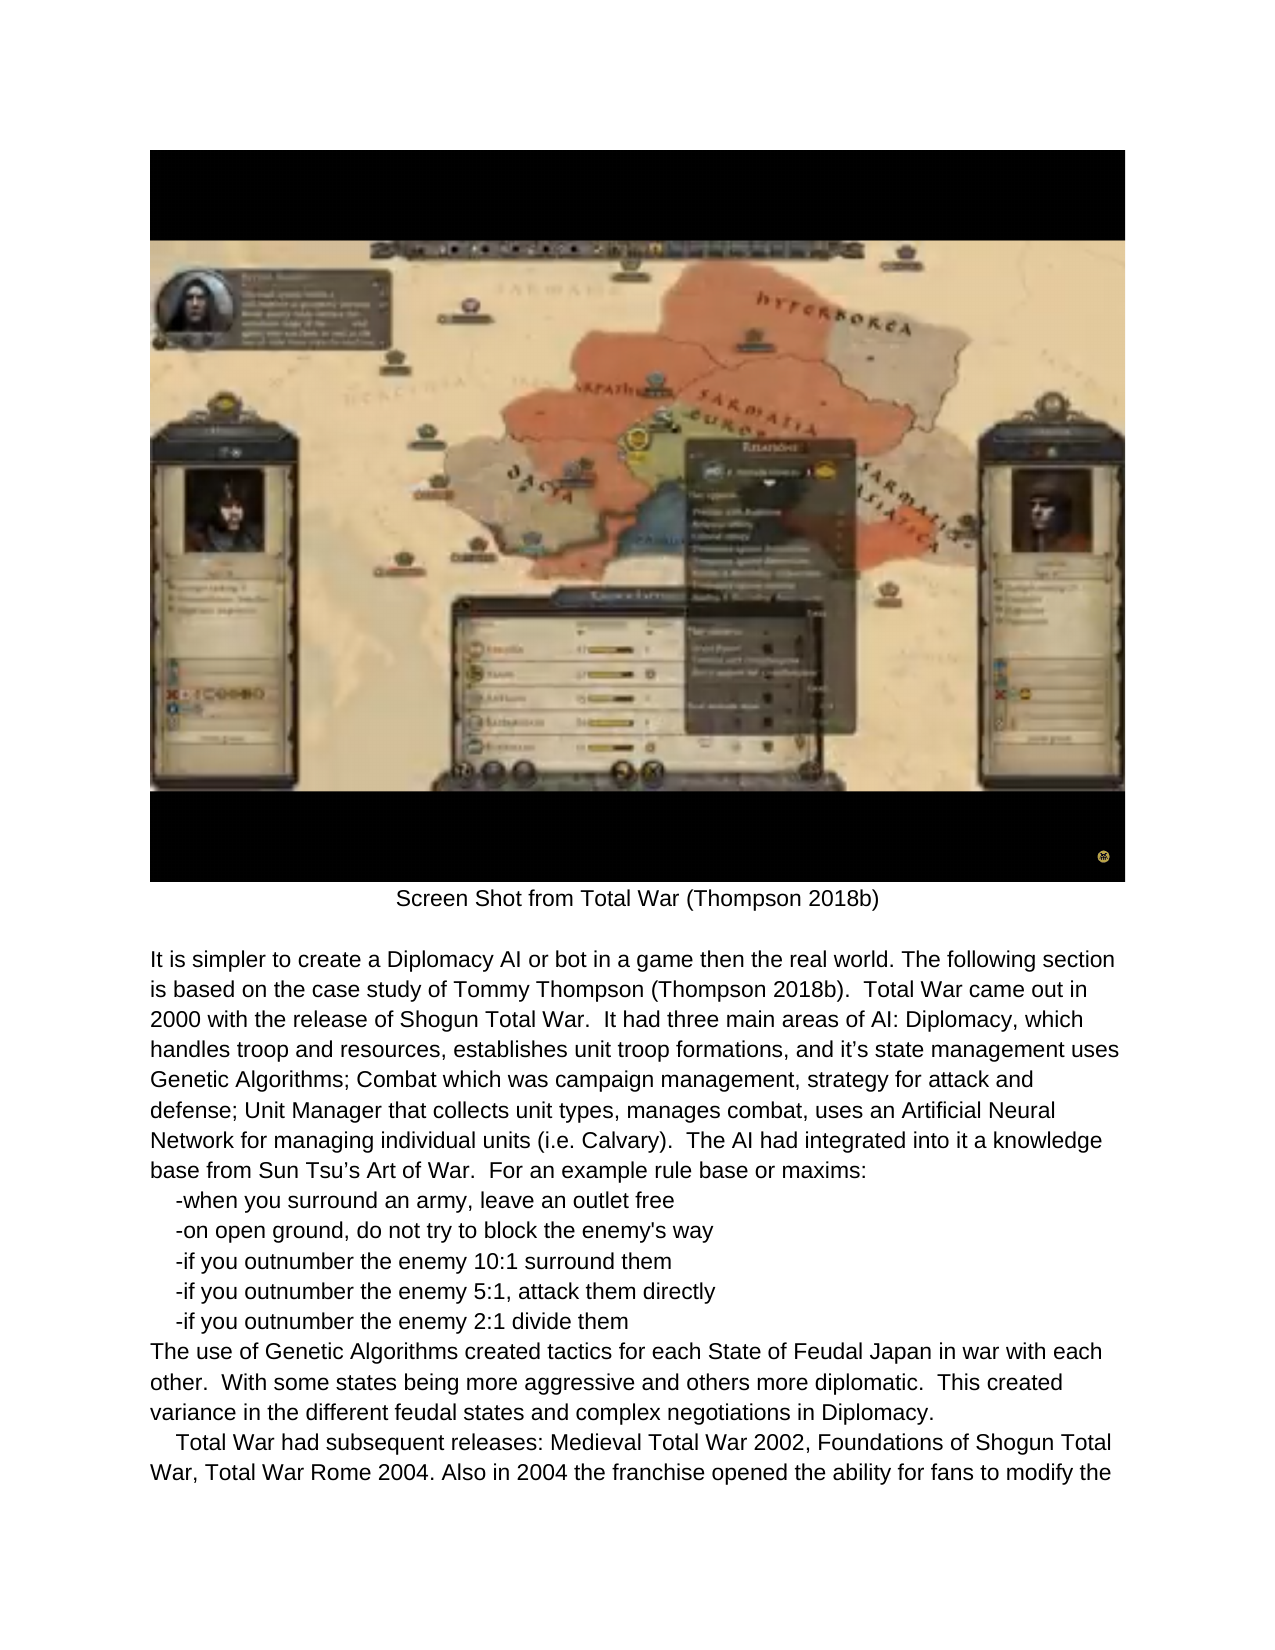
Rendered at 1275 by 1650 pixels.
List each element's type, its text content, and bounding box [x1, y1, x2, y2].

text It is simpler to create a Diplomacy AI or bot in a game then the real world. The following section is based on the case study of Tommy Thompson (Thompson 2018b). Total War came out in 2000 with the release of Shogun Total War. It had three main areas of AI: Diplomacy, which handles troop and resources, establishes unit troop formations, and it’s state management uses Genetic Algorithms; Combat which was campaign management, strategy for attack and defense; Unit Manager that collects unit types, manages combat, uses an Artificial Neural Network for managing individual units (i.e. Calvary). The AI had integrated into it a knowledge base from Sun Tsu’s Art of War. For an example rule base or maxims: [150, 946, 1125, 1183]
text Screen Shot from Total War (Thompson 2018b) [150, 885, 1125, 911]
text Total War had subsequent releases: Medieval Total War 2002, Foundations of Shogun Total War, Total War Rome 2004. Also in 2004 the franchise opened the ability for fans to modify the [150, 1429, 1125, 1485]
picture [150, 150, 1125, 882]
text -when you surround an army, leave an outlet free -on open ground, do not try to block the enemy's way -if you outnumber the enemy 10:1 surround them -if you outnumber the enemy 5:1, attack them directly -if you outnumber the enemy 2:1 divide them The use of Genetic Algorithms created tactics for each State of Feudal Japan in war with each other. With some states being more aggressive and others more diplomatic. This created variance in the different feudal states and complex negotiations in Diplomacy. [150, 1187, 1125, 1425]
